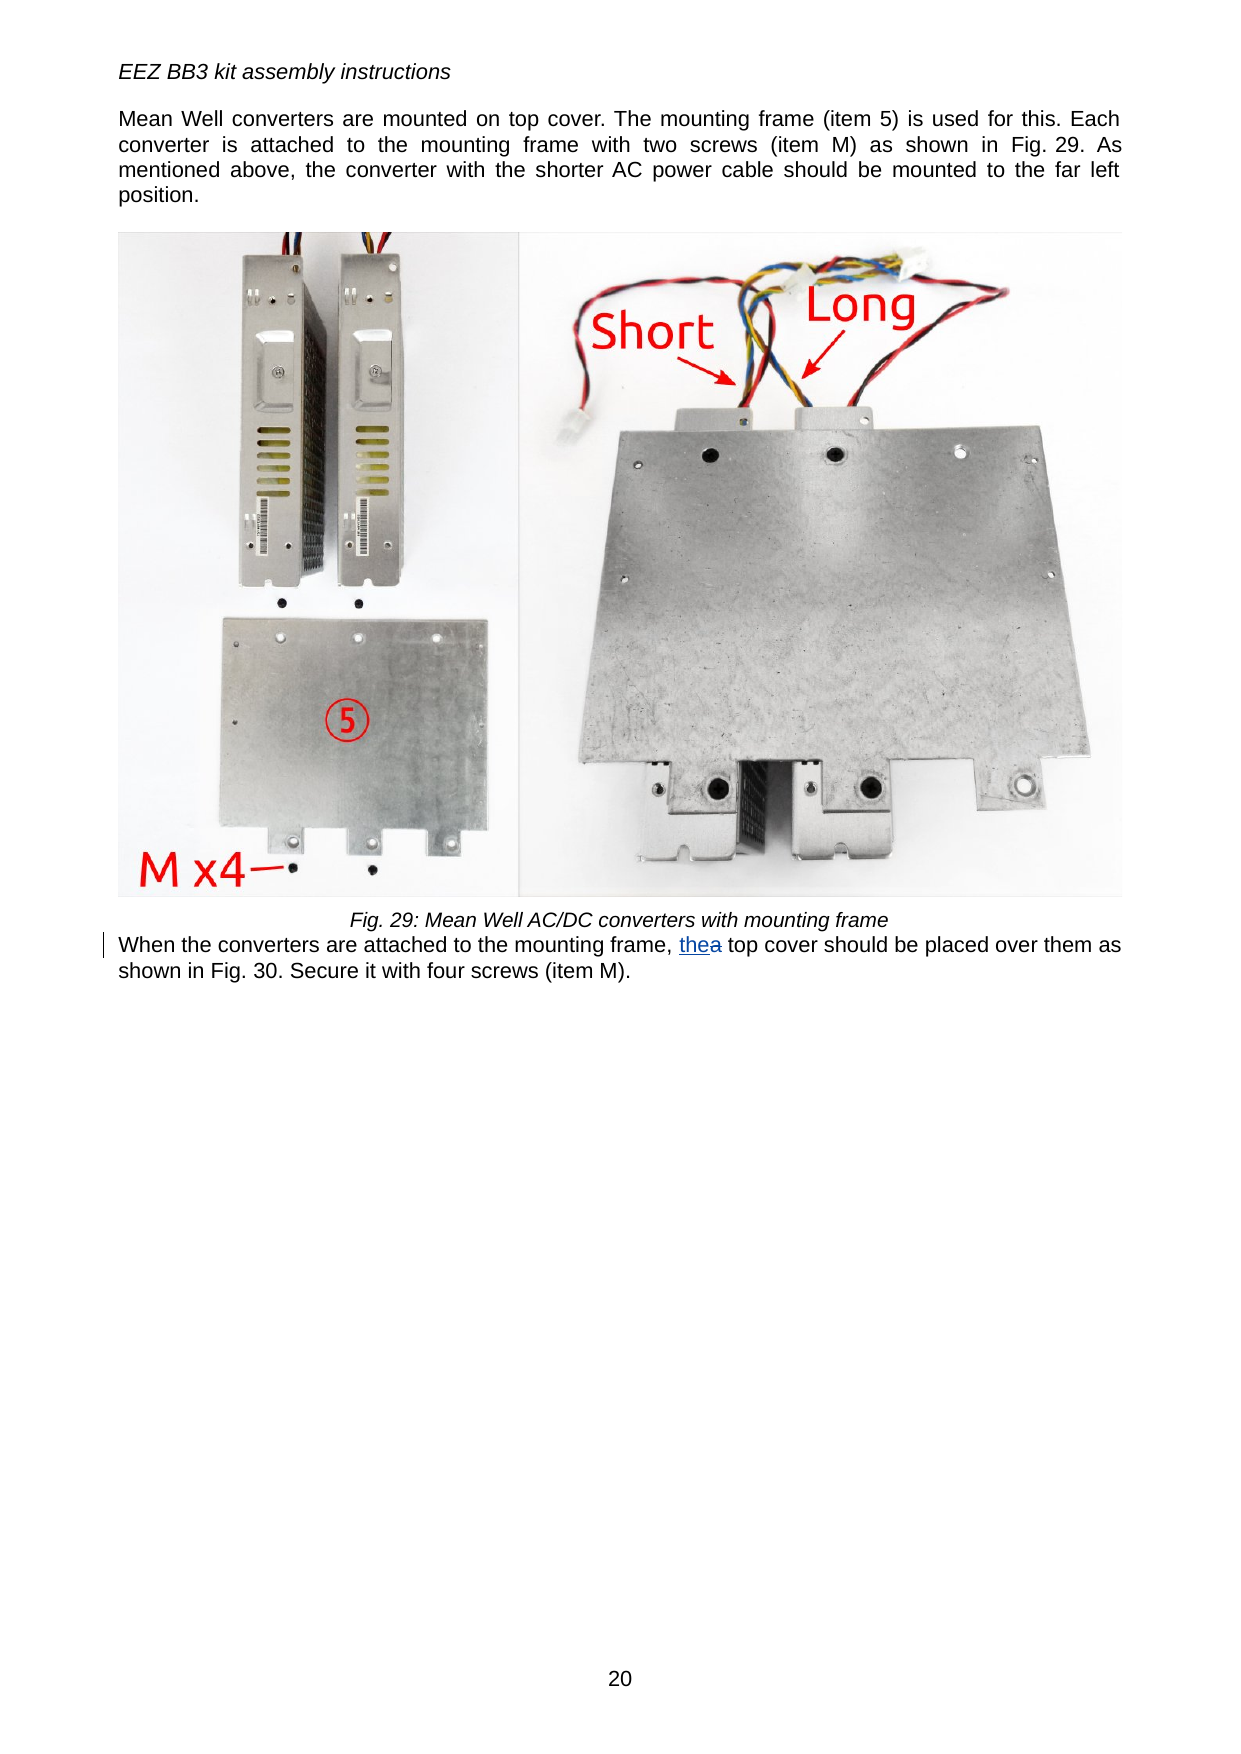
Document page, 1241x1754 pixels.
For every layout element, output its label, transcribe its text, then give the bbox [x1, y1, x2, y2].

picture [118, 232, 1123, 897]
text When the converters are attached to the mounting frame, the top cover should be placed over them as shown in Fig. 30. Secure it with four screws (item M). [118, 932, 1122, 983]
text Mean Well converters are mounted on top cover. The mounting frame (item 5) is used for this. Each converter is attached to the mounting frame with two screws (item M) as shown in Fig. 29. As mentioned above, the converter with the shorter AC power cable should be mounted to the far left position. [118, 106, 1122, 207]
text Fig. 29: Mean Well AC/DC converters with mounting frame [118, 897, 1122, 932]
